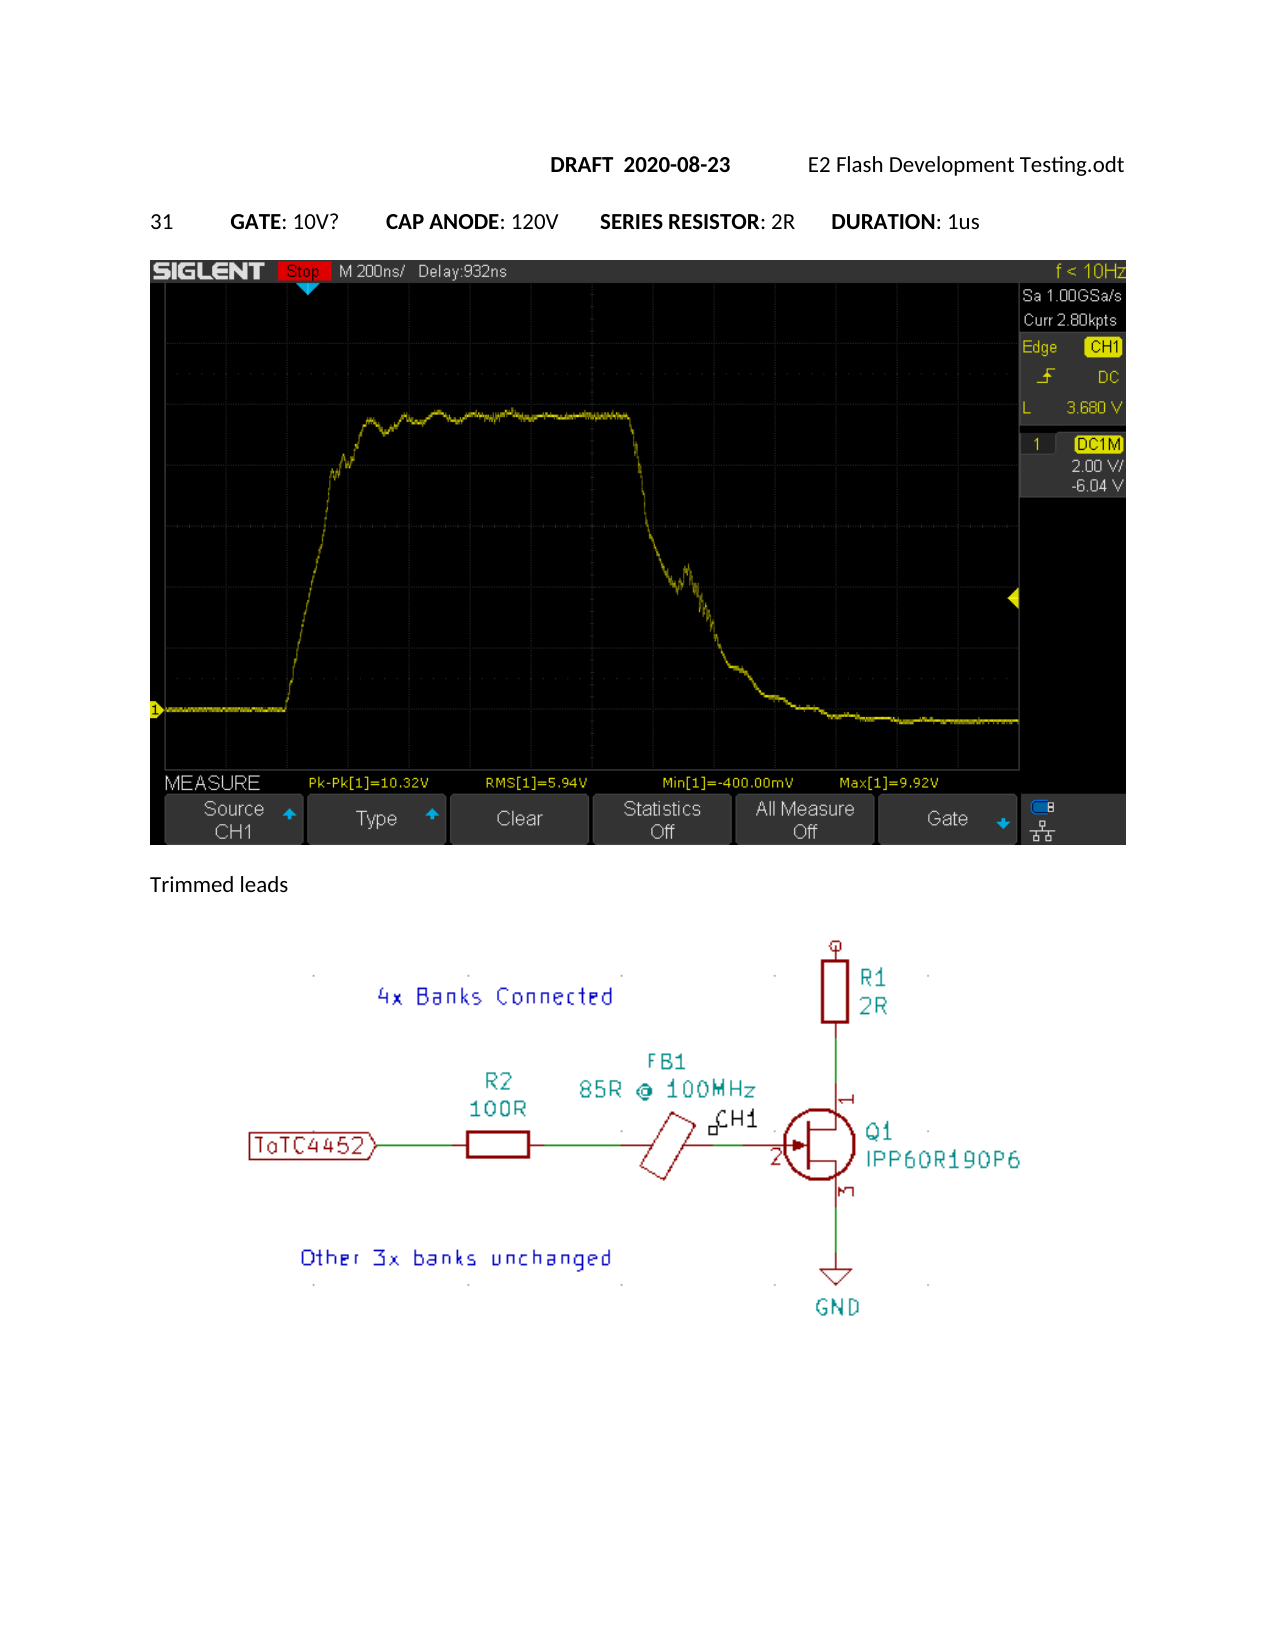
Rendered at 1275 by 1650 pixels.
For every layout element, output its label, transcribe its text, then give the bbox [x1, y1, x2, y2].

text 31 GATE: 10V? CAP ANODE: 120V SERIES RESISTOR: 2R DURATION: 1us [150, 207, 1125, 236]
text Trimmed leads [150, 870, 1125, 898]
picture [150, 260, 1126, 845]
picture [238, 922, 1037, 1330]
